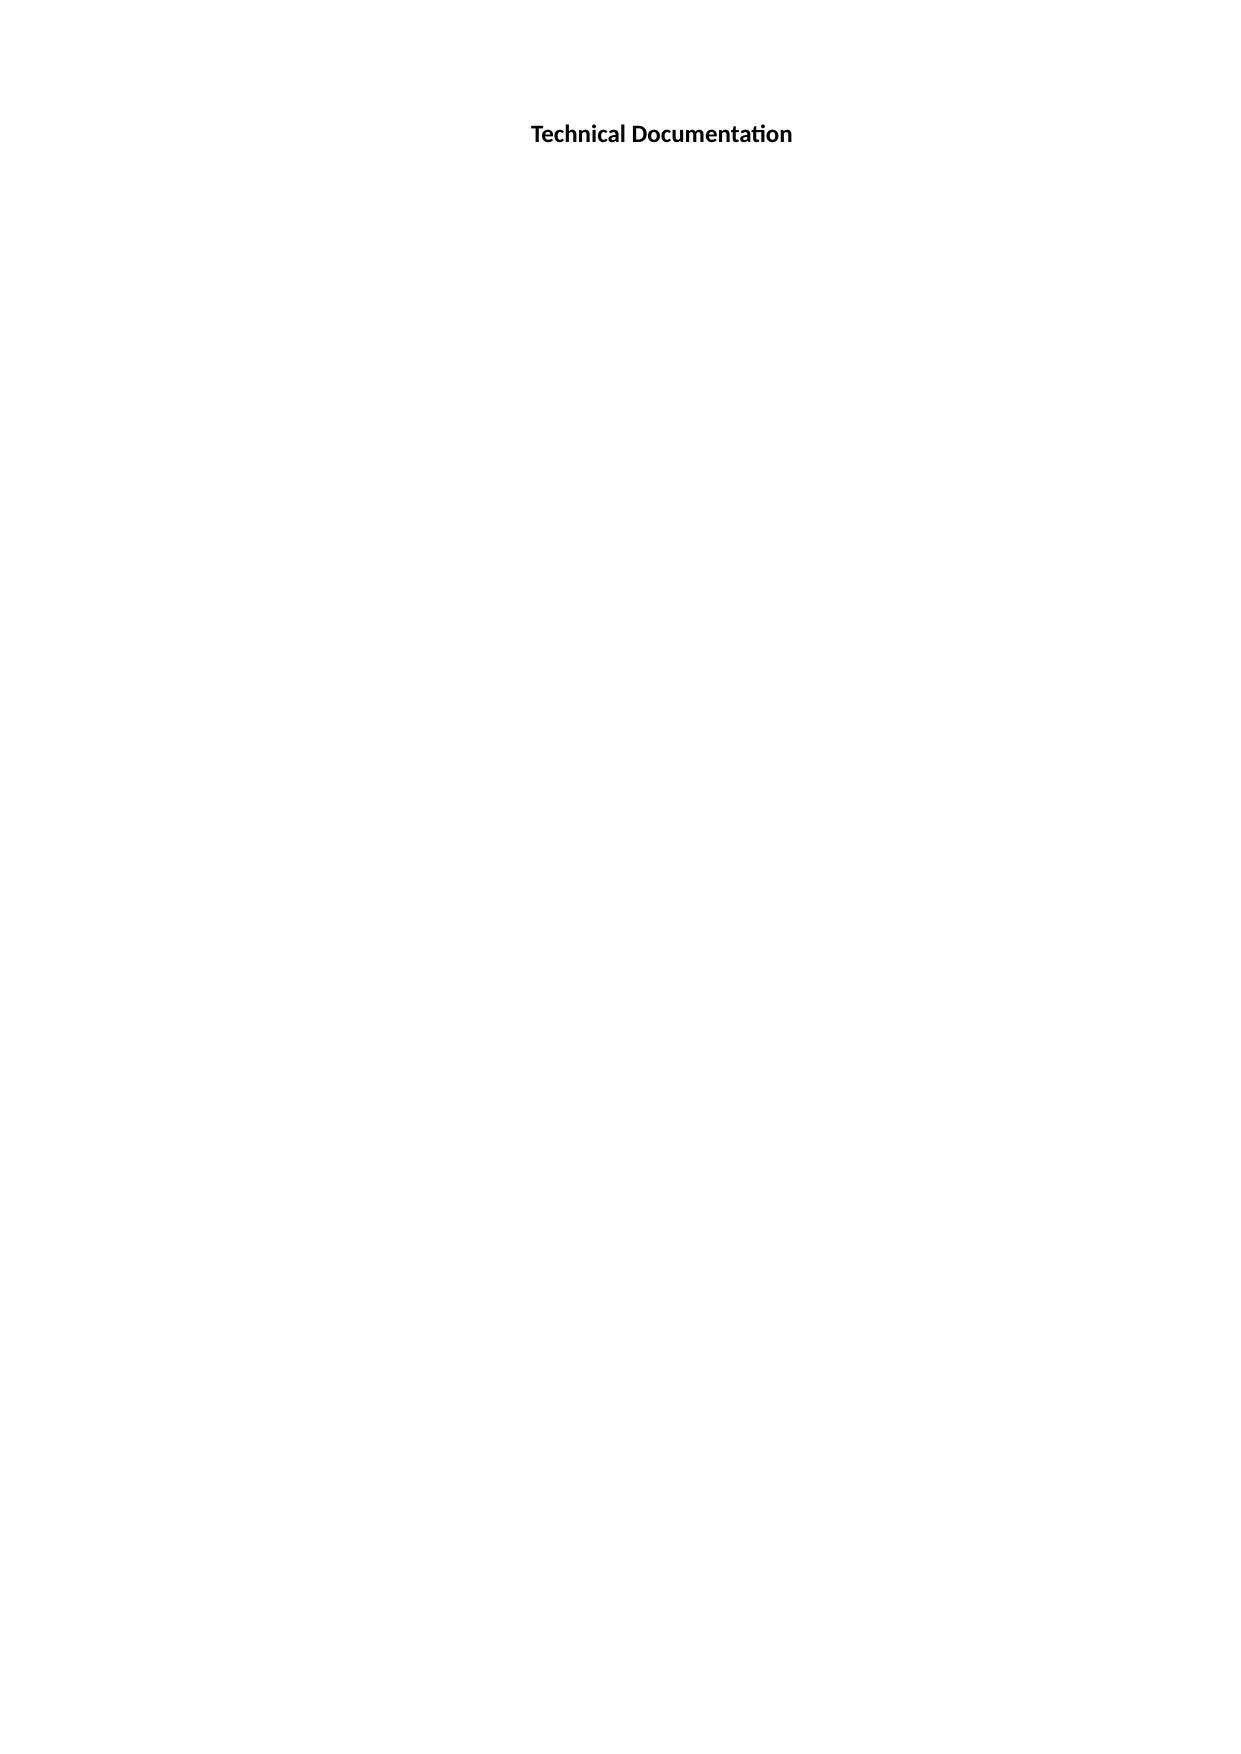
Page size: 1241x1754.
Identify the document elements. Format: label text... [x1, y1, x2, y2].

text Technical Documentation [118, 118, 1122, 149]
